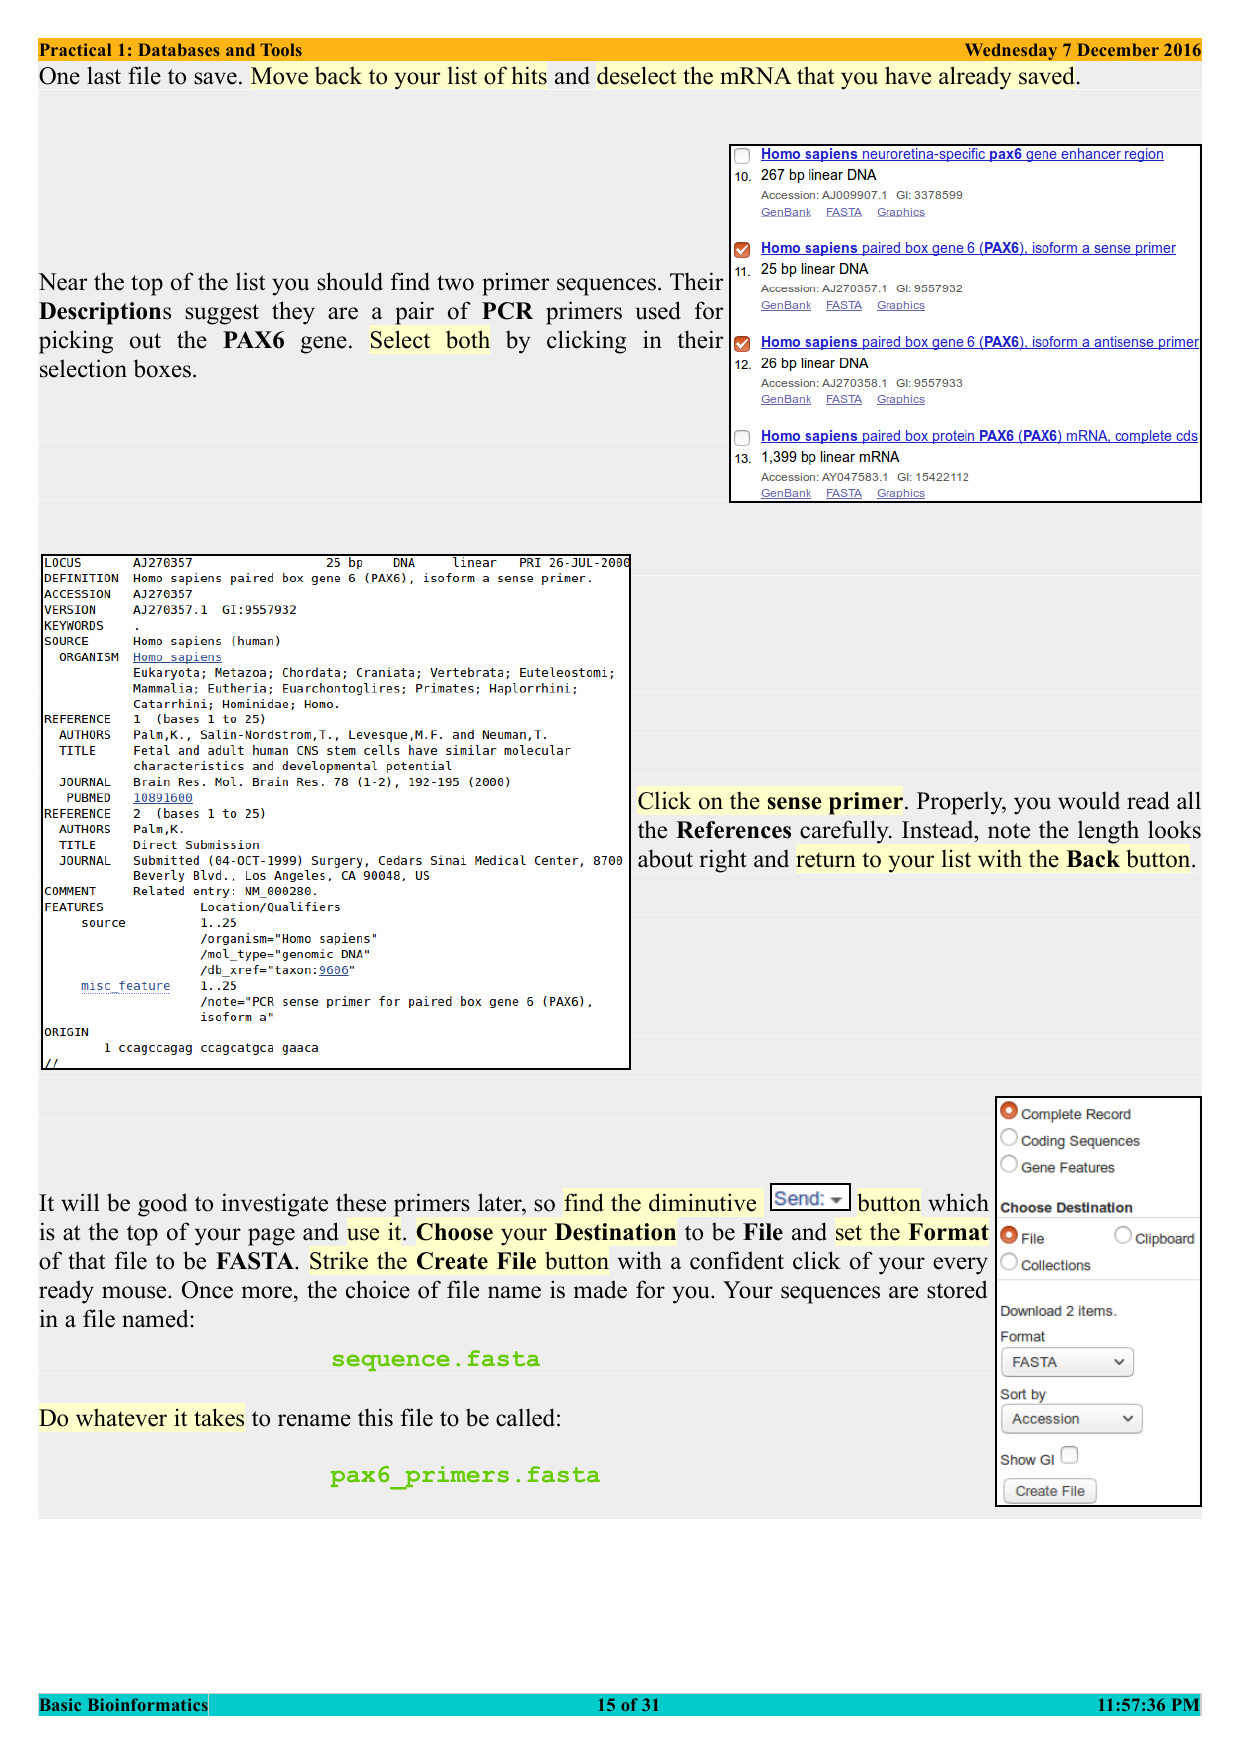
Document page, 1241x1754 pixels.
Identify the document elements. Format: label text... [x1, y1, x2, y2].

text Near the top of the list you should find two primer sequences. Their Descriptions suggest they are a pair of PCR primers used for picking out the PAX6 gene. Select both by clicking in their selection boxes. [38, 267, 729, 383]
text It will be good to investigate these primers later, so find the diminutive button which is at the top of your page and use it. Choose your Destination to be File and set the Format of that file to be FASTA. Strike the Create File button with a confident click of your every ready mouse. Once more, the choice of file name is made for you. Your sequences are stored in a file named: [38, 1183, 995, 1333]
picture [43, 556, 629, 1068]
picture [731, 146, 1200, 501]
text sequence.fasta [38, 1345, 995, 1373]
text pax6_primers.fasta [38, 1461, 995, 1490]
text One last file to save. Move back to your list of hits and deselect the mRNA that you have already saved. [38, 61, 1202, 89]
text Click on the sense primer. Properly, you would read all the References carefully. Instead, note the length looks about right and return to your list with the Back button. [631, 786, 1202, 873]
picture [997, 1098, 1200, 1505]
text Do whatever it takes to rename this file to be called: [38, 1403, 995, 1432]
picture [772, 1185, 849, 1209]
